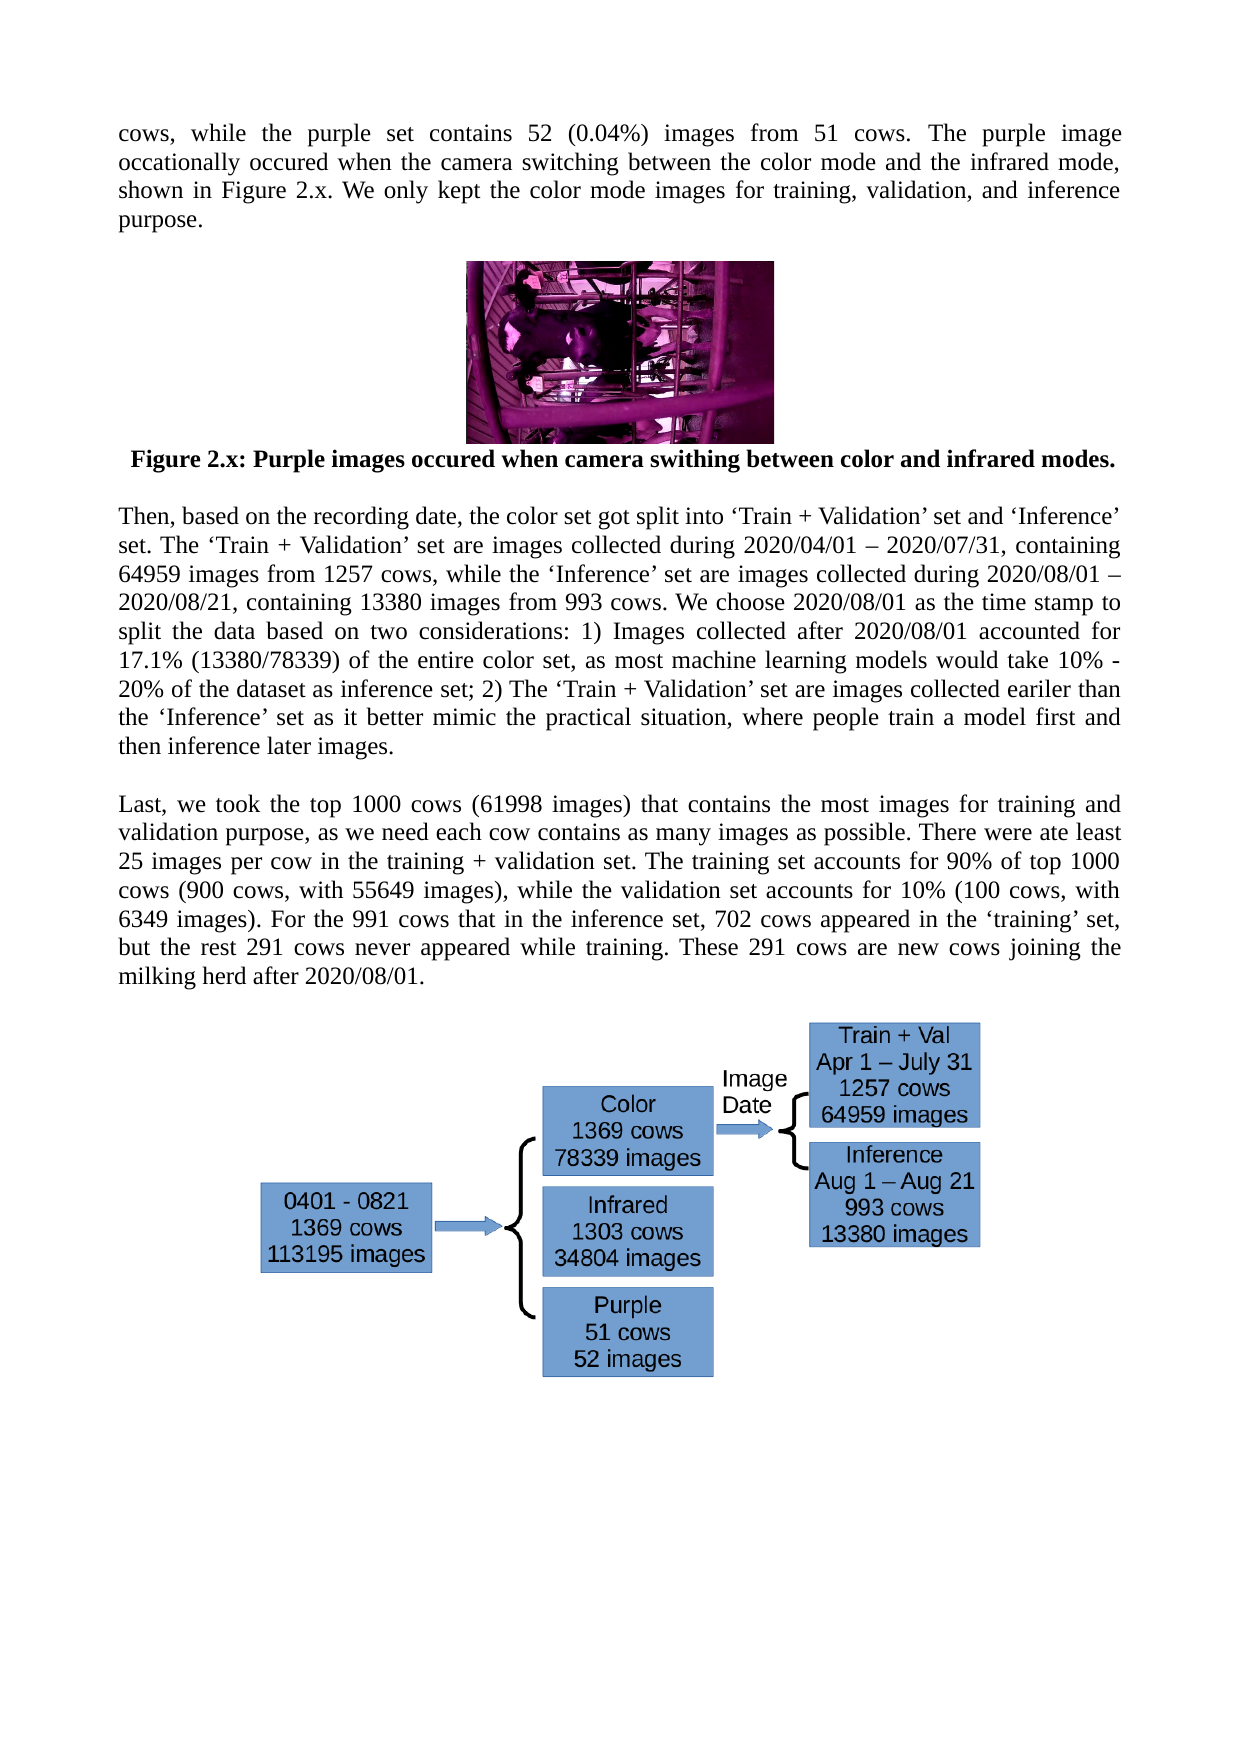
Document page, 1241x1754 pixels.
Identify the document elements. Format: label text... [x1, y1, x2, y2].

text Last, we took the top 1000 cows (61998 images) that contains the most images for training and validation purpose, as we need each cow contains as many images as possible. There were ate least 25 images per cow in the training + validation set. The training set accounts for 90% of top 1000 cows (900 cows, with 55649 images), while the validation set accounts for 10% (100 cows, with 6349 images). For the 991 cows that in the inference set, 702 cows appeared in the ‘training’ set, but the rest 291 cows never appeared while training. These 291 cows are new cows joining the milking herd after 2020/08/01. [118, 789, 1122, 990]
text cows, while the purple set contains 52 (0.04%) images from 51 cows. The purple image occationally occured when the camera switching between the color mode and the infrared mode, shown in Figure 2.x. We only kept the color mode images for training, validation, and inference purpose. [118, 118, 1122, 233]
text Figure 2.x: Purple images occured when camera swithing between color and infrared modes. [118, 444, 1122, 472]
text Then, based on the recording date, the color set got split into ‘Train + Validation’ set and ‘Inference’ set. The ‘Train + Validation’ set are images collected during 2020/04/01 – 2020/07/31, containing 64959 images from 1257 cows, while the ‘Inference’ set are images collected during 2020/08/01 – 2020/08/21, containing 13380 images from 993 cows. We choose 2020/08/01 as the time stamp to split the data based on two considerations: 1) Images collected after 2020/08/01 accounted for 17.1% (13380/78339) of the entire color set, as most machine learning models would take 10% - 20% of the dataset as inference set; 2) The ‘Train + Validation’ set are images collected eariler than the ‘Inference’ set as it better mimic the practical situation, where people train a model first and then inference later images. [118, 501, 1122, 760]
picture [466, 261, 775, 444]
picture [257, 1018, 983, 1380]
